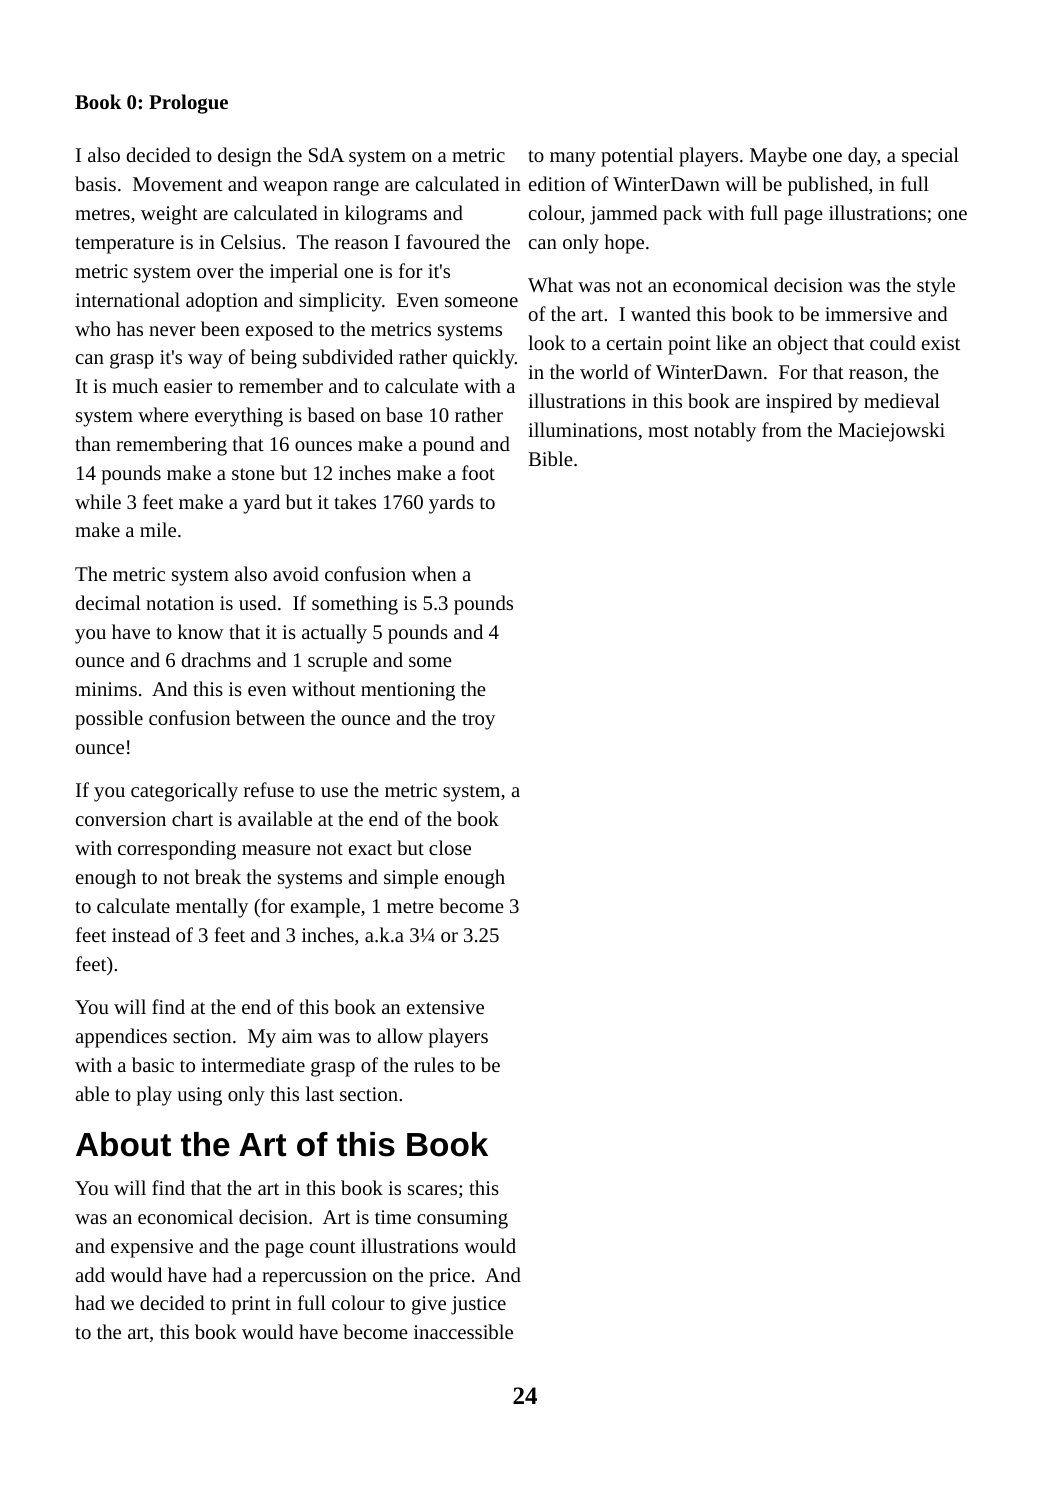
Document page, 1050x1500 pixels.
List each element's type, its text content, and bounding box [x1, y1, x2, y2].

text to many potential players. Maybe one day, a special edition of WinterDawn will be published, in full colour, jammed pack with full page illustrations; one can only hope. [528, 143, 975, 254]
text The metric system also avoid confusion when a decimal notation is used. If something is 5.3 pounds you have to know that it is actually 5 pounds and 4 ounce and 6 drachms and 1 scruple and some minims. And this is even without mentioning the possible confusion between the ounce and the troy ounce! [75, 562, 522, 759]
text You will find that the art in this book is scares; this was an economical decision. Art is time consuming and expensive and the page count illustrations would add would have had a repercussion on the price. And had we decided to print in full colour to give justice to the art, this book would have become inaccessible [75, 1176, 522, 1344]
text I also decided to design the SdA system on a metric basis. Movement and weapon range are calculated in metres, weight are calculated in kilograms and temperature is in Celsius. The reason I favoured the metric system over the imperial one is for it's international adoption and simplicity. Even someone who has never been exposed to the metrics systems can grasp it's way of being subdivided rather quickly. It is much easier to remember and to calculate with a system where everything is based on base 10 rather than remembering that 16 ounces make a pound and 14 pounds make a stone but 12 inches make a foot while 3 feet make a yard but it takes 1760 yards to make a mile. [75, 143, 522, 542]
text If you categorically refuse to use the metric system, a conversion chart is available at the end of the book with corresponding measure not exact but close enough to not break the systems and simple enough to calculate mentally (for example, 1 metre become 3 feet instead of 3 feet and 3 inches, a.k.a 3¼ or 3.25 feet). [75, 778, 522, 976]
text What was not an economical decision was the style of the art. I wanted this book to be immersive and look to a certain point like an object that could exist in the world of WinterDawn. For that reason, the illustrations in this book are inspired by medieval illuminations, most notably from the Maciejowski Bible. [528, 273, 975, 471]
text You will find at the end of this book an extensive appendices section. My aim was to allow players with a basic to intermediate grasp of the rules to be able to play using only this last section. [75, 995, 522, 1106]
subtitle About the Art of this Book [75, 1125, 522, 1163]
